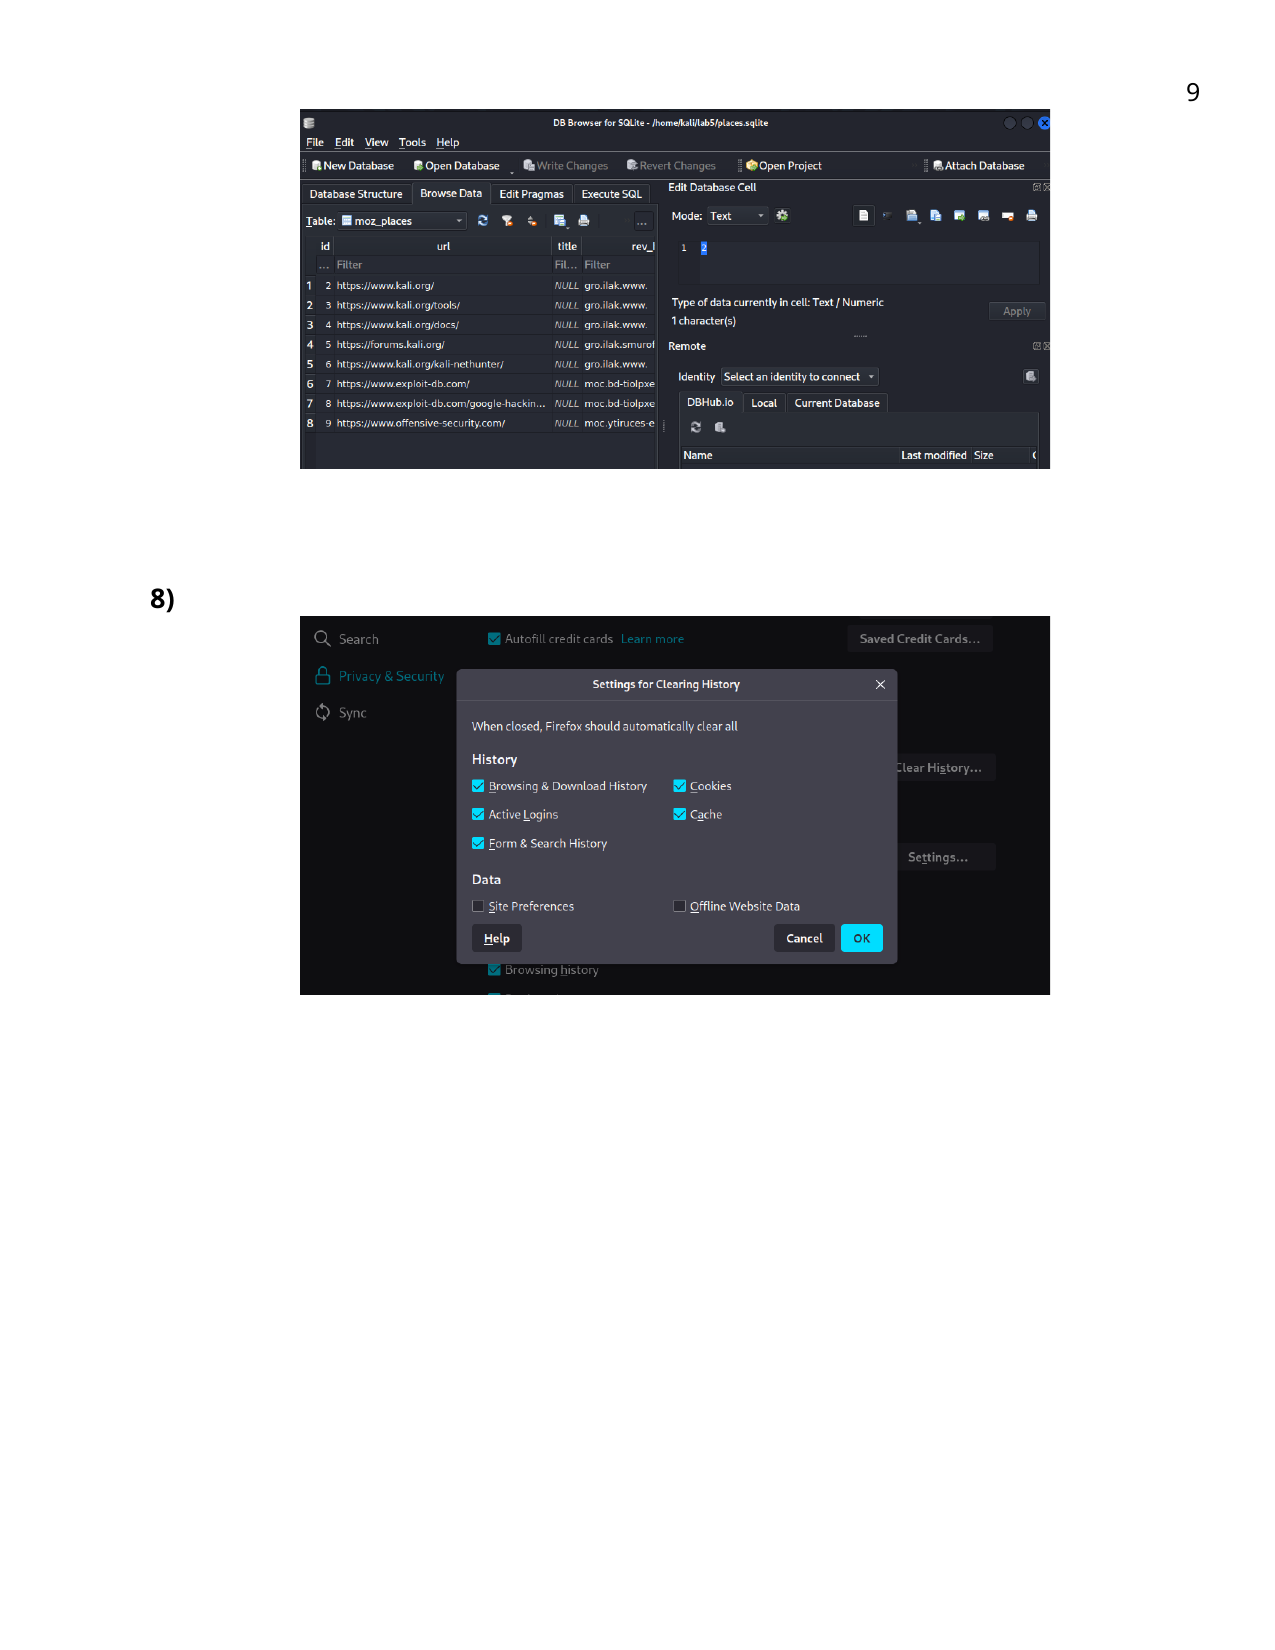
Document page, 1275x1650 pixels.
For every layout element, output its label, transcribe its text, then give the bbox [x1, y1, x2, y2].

picture [300, 109, 1050, 469]
picture [300, 616, 1050, 995]
text 8) [150, 580, 1200, 617]
